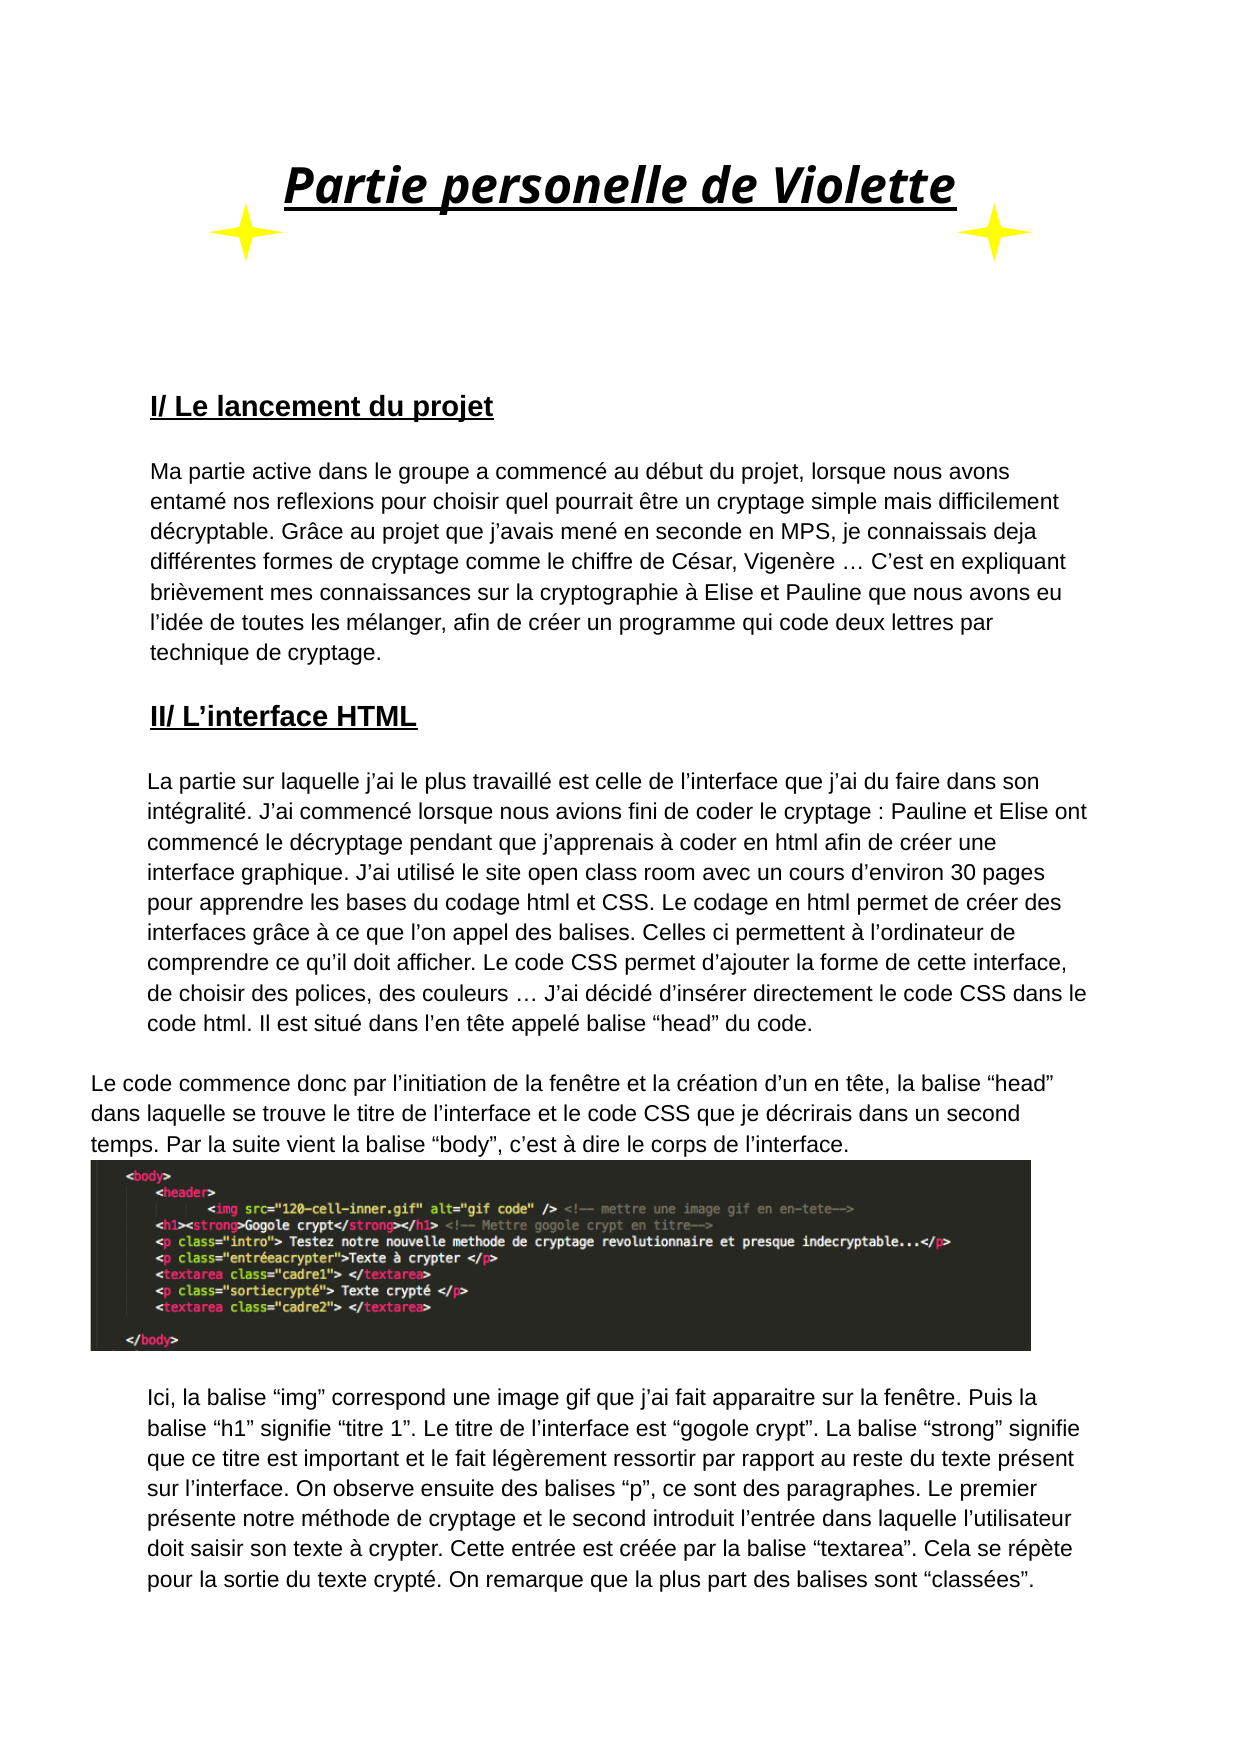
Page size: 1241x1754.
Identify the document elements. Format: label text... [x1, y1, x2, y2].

picture [90, 1160, 1031, 1351]
text La partie sur laquelle j’ai le plus travaillé est celle de l’interface que j’ai du faire dans son intégralité. J’ai commencé lorsque nous avions fini de coder le cryptage : Pauline et Elise ont commencé le décryptage pendant que j’apprenais à coder en html afin de créer une interface graphique. J’ai utilisé le site open class room avec un cours d’environ 30 pages pour apprendre les bases du codage html et CSS. Le codage en html permet de créer des interfaces grâce à ce que l’on appel des balises. Celles ci permettent à l’ordinateur de comprendre ce qu’il doit afficher. Le code CSS permet d’ajouter la forme de cette interface, de choisir des polices, des couleurs … J’ai décidé d’insérer directement le code CSS dans le code html. Il est situé dans l’en tête appelé balise “head” du code. [147, 768, 1090, 1036]
text I/ Le lancement du projet [150, 389, 1090, 422]
text Ici, la balise “img” correspond une image gif que j’ai fait apparaitre sur la fenêtre. Puis la balise “h1” signifie “titre 1”. Le titre de l’interface est “gogole crypt”. La balise “strong” signifie que ce titre est important et le fait légèrement ressortir par rapport au reste du texte présent sur l’interface. On observe ensuite des balises “p”, ce sont des paragraphes. Le premier présente notre méthode de cryptage et le second introduit l’entrée dans laquelle l’utilisateur doit saisir son texte à crypter. Cette entrée est créée par la balise “textarea”. Cela se répète pour la sortie du texte crypté. On remarque que la plus part des balises sont “classées”. [147, 1384, 1090, 1592]
text II/ L’interface HTML [150, 699, 1090, 733]
text Ma partie active dans le groupe a commencé au début du projet, lorsque nous avons entamé nos reflexions pour choisir quel pourrait être un cryptage simple mais difficilement décryptable. Grâce au projet que j’avais mené en seconde en MPS, je connaissais deja différentes formes de cryptage comme le chiffre de César, Vigenère … C’est en expliquant brièvement mes connaissances sur la cryptographie à Elise et Pauline que nous avons eu l’idée de toutes les mélanger, afin de créer un programme qui code deux lettres par technique de cryptage. [150, 458, 1090, 665]
text Partie personelle de Violette [150, 150, 1090, 261]
text Le code commence donc par l’initiation de la fenêtre et la création d’un en tête, la balise “head” dans laquelle se trouve le titre de l’interface et le code CSS que je décrirais dans un second temps. Par la suite vient la balise “body”, c’est à dire le corps de l’interface. [91, 1070, 1090, 1350]
